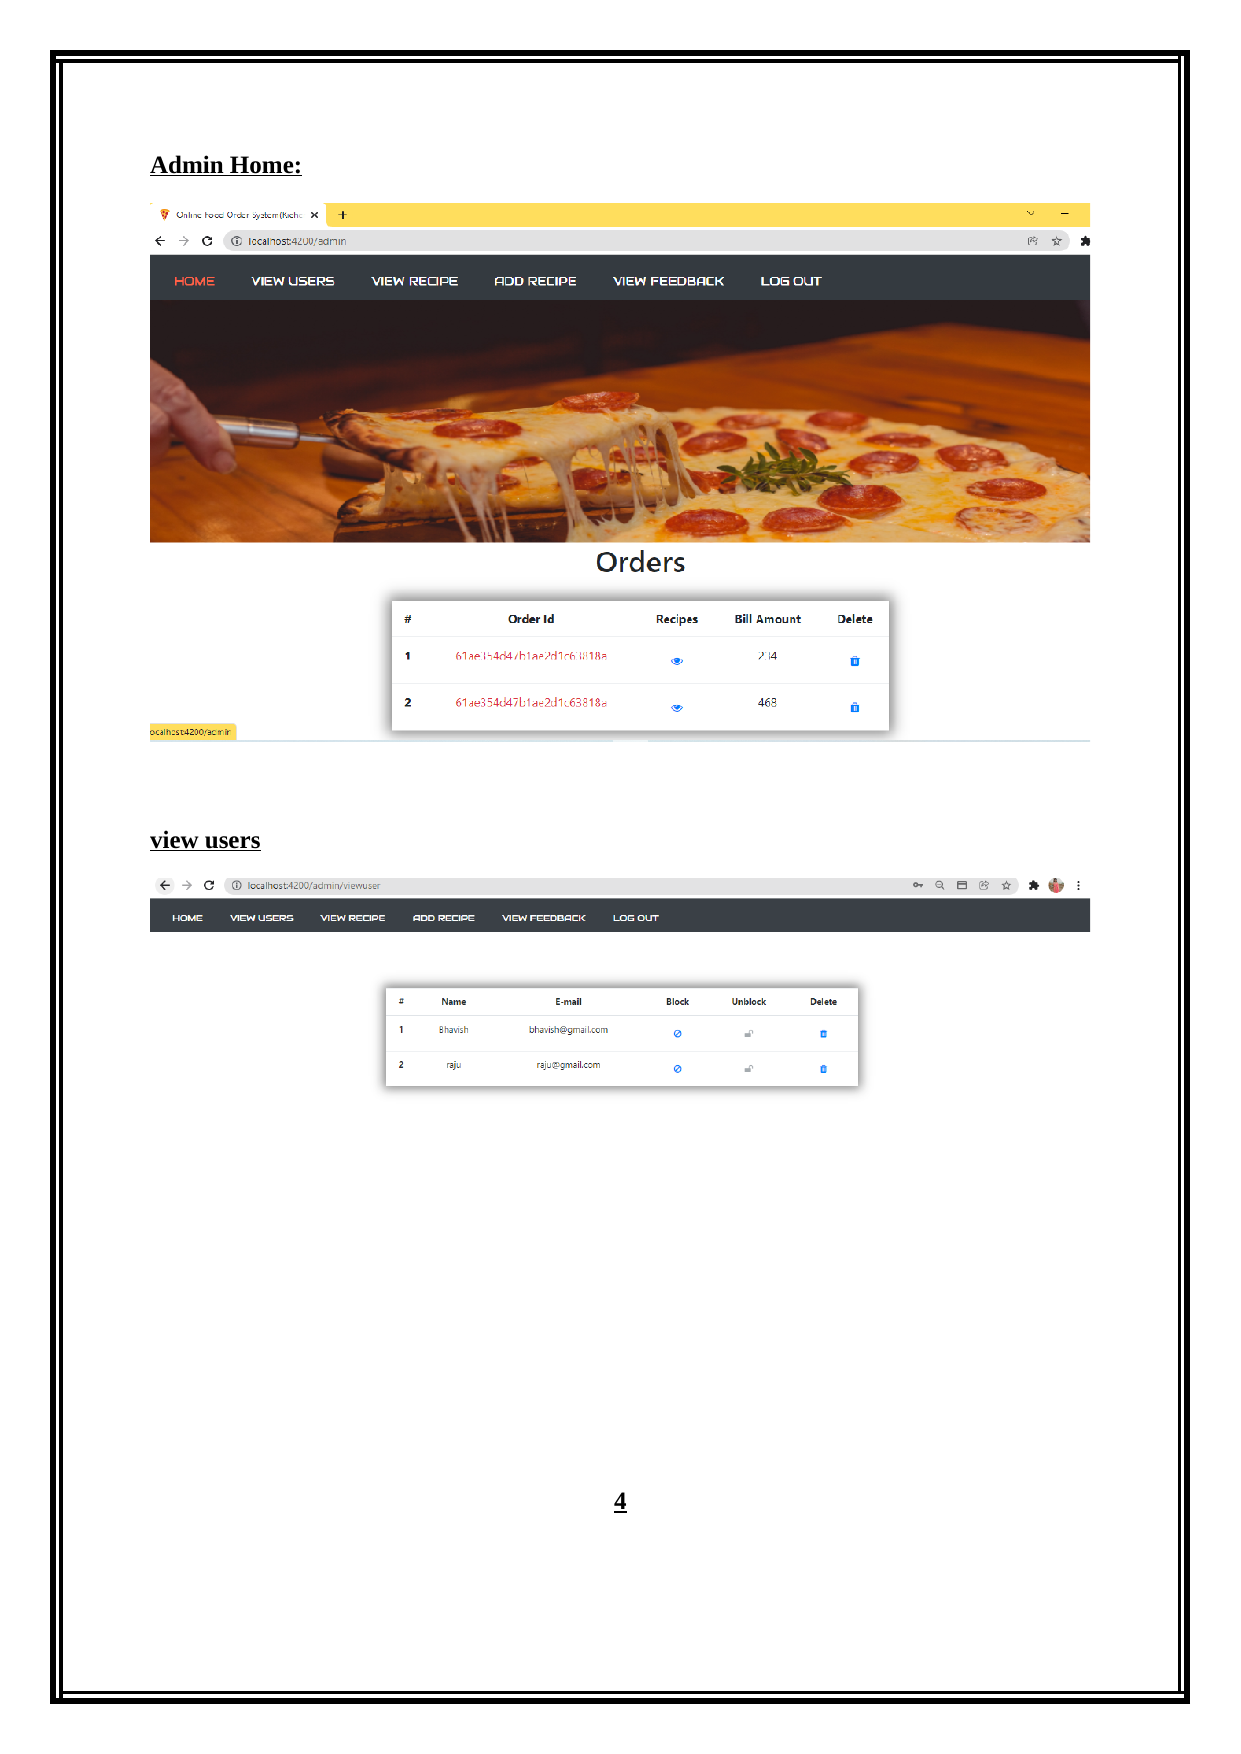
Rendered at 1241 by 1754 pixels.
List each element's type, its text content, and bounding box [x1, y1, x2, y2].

picture [150, 878, 1091, 1242]
text Admin Home: [150, 150, 1090, 179]
picture [150, 203, 1091, 742]
text view users [150, 825, 1090, 853]
text 4 [150, 1486, 1090, 1515]
